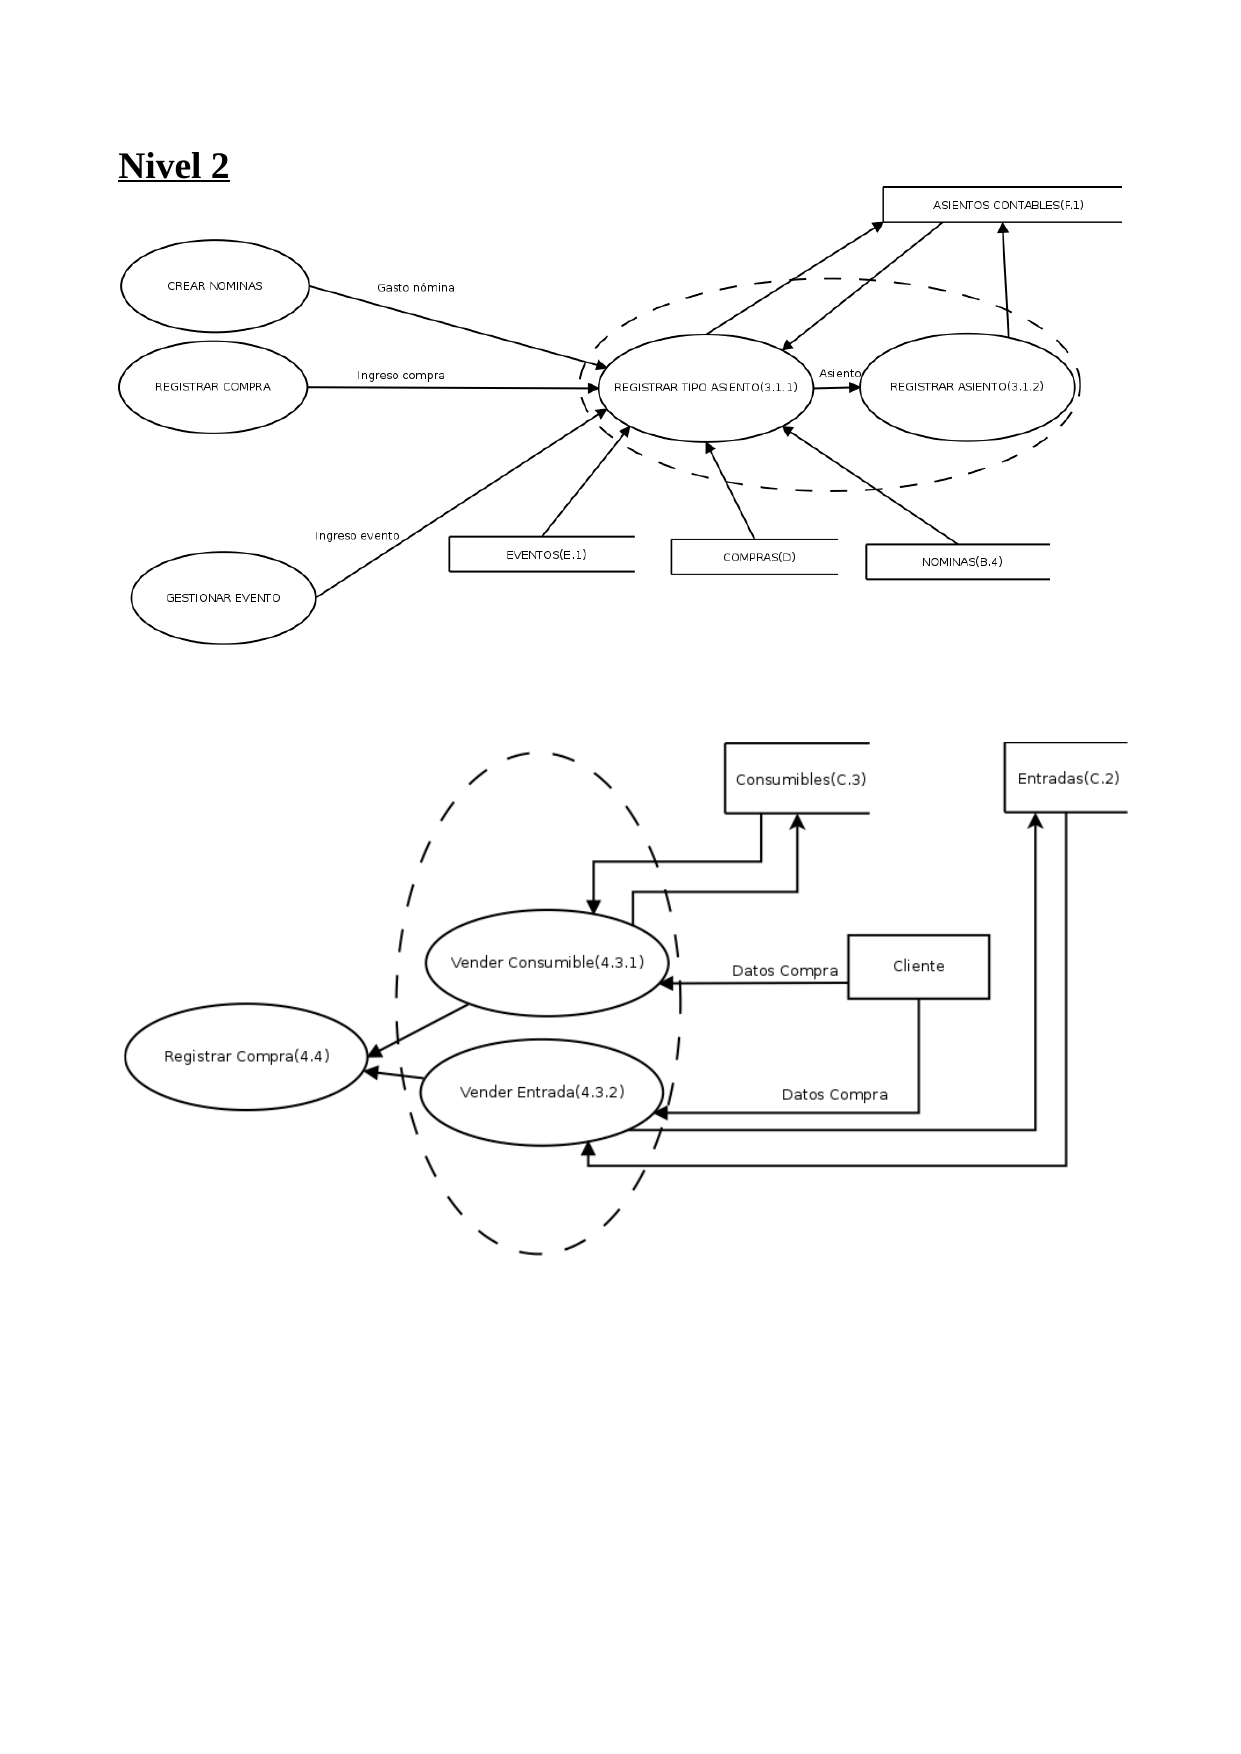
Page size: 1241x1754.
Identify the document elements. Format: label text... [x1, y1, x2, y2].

picture [124, 742, 1129, 1256]
picture [118, 186, 1123, 645]
subtitle Nivel 2 [118, 143, 1122, 186]
